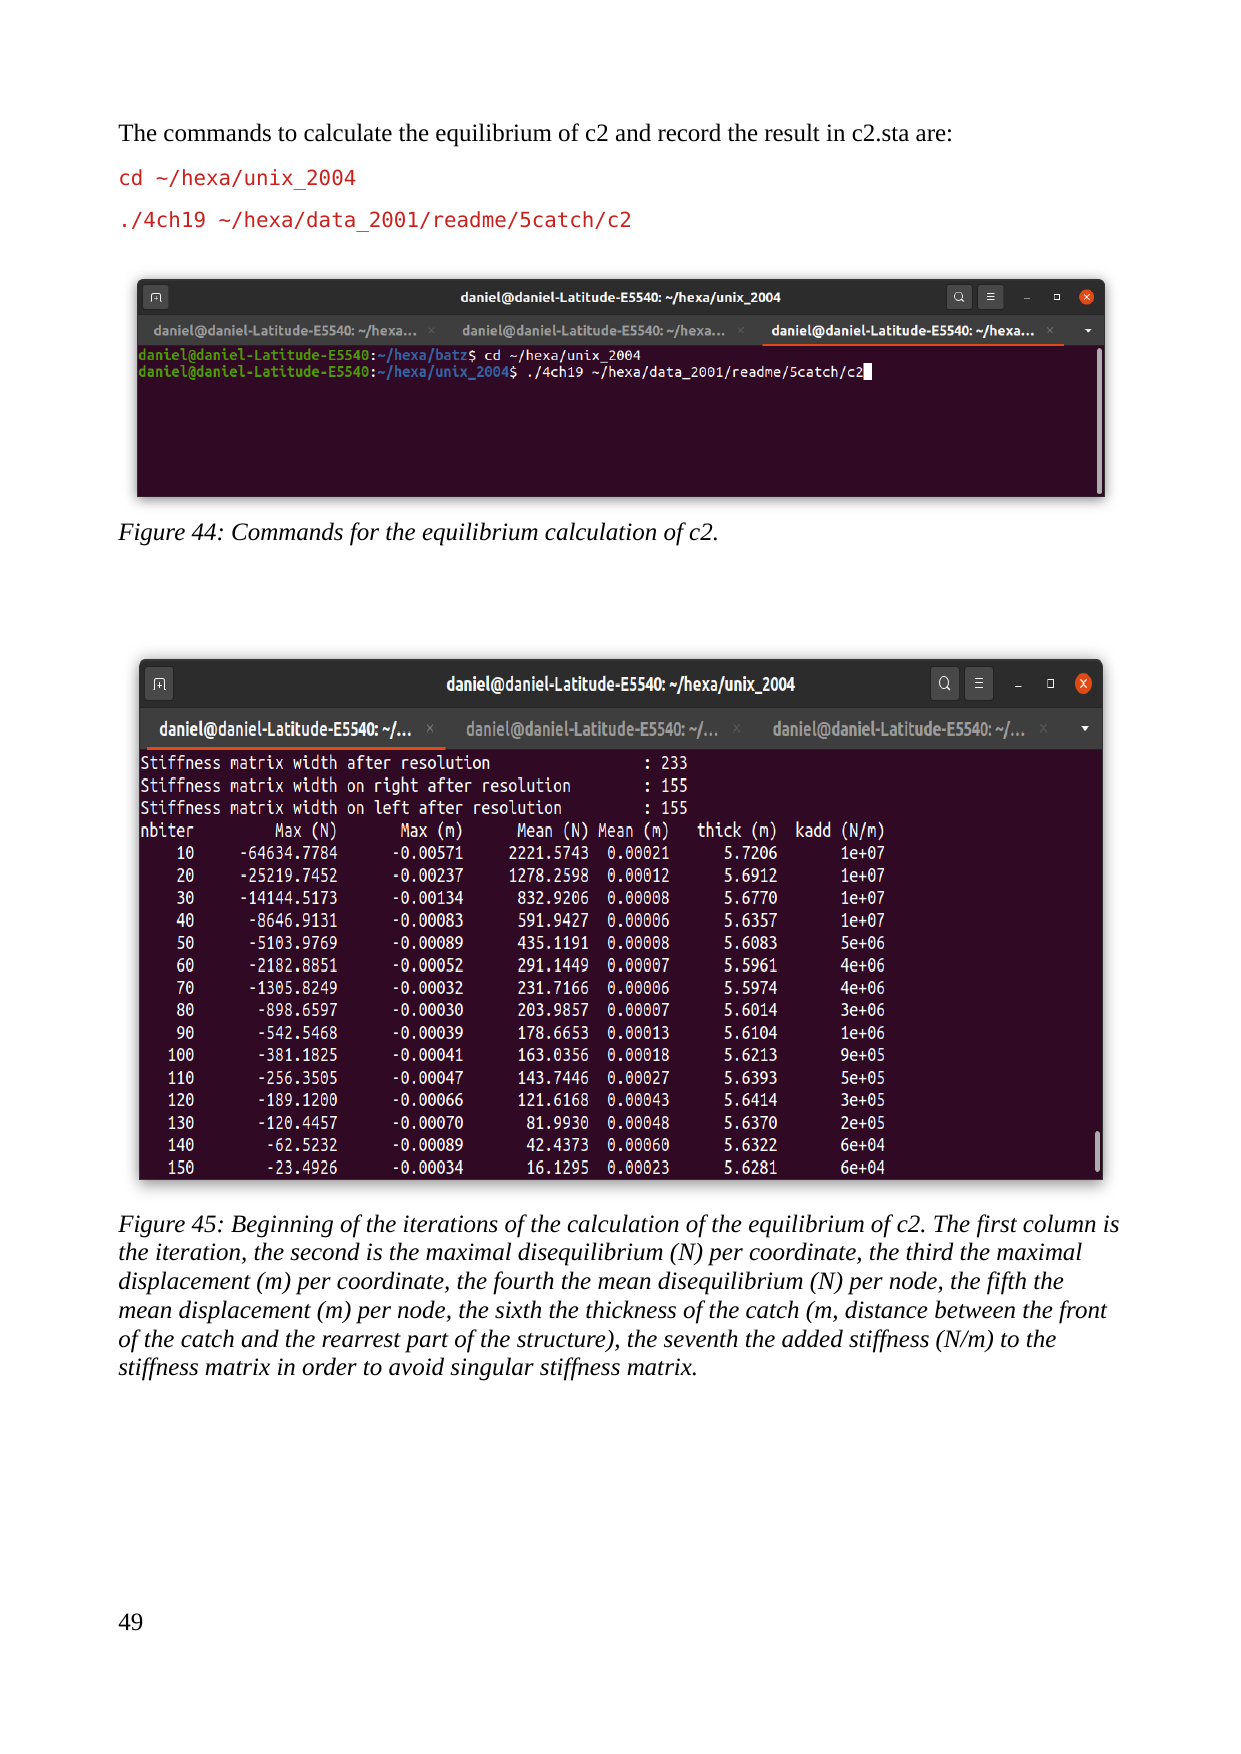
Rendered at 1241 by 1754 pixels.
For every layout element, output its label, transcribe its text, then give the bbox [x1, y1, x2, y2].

picture [118, 637, 1123, 1209]
text Figure 45: Beginning of the iterations of the calculation of the equilibrium of c2. The first column is the iteration, the second is the maximal disequilibrium (N) per coordinate, the third the maximal displacement (m) per coordinate, the fourth the mean disequilibrium (N) per node, the fifth the mean displacement (m) per node, the sixth the thickness of the catch (m, distance between the front of the catch and the rearrest part of the structure), the seventh the added stiffness (N/m) to the stiffness matrix in order to avoid singular stiffness matrix. [118, 1209, 1122, 1381]
text ./4ch19 ~/hexa/data_2001/readme/5catch/c2 [118, 208, 1122, 232]
text Figure 44: Commands for the equilibrium calculation of c2. [118, 518, 1122, 546]
picture [118, 263, 1123, 518]
text cd ~/hexa/unix_2004 [118, 166, 1122, 190]
text The commands to calculate the equilibrium of c2 and record the result in c2.sta are: [118, 118, 1122, 147]
